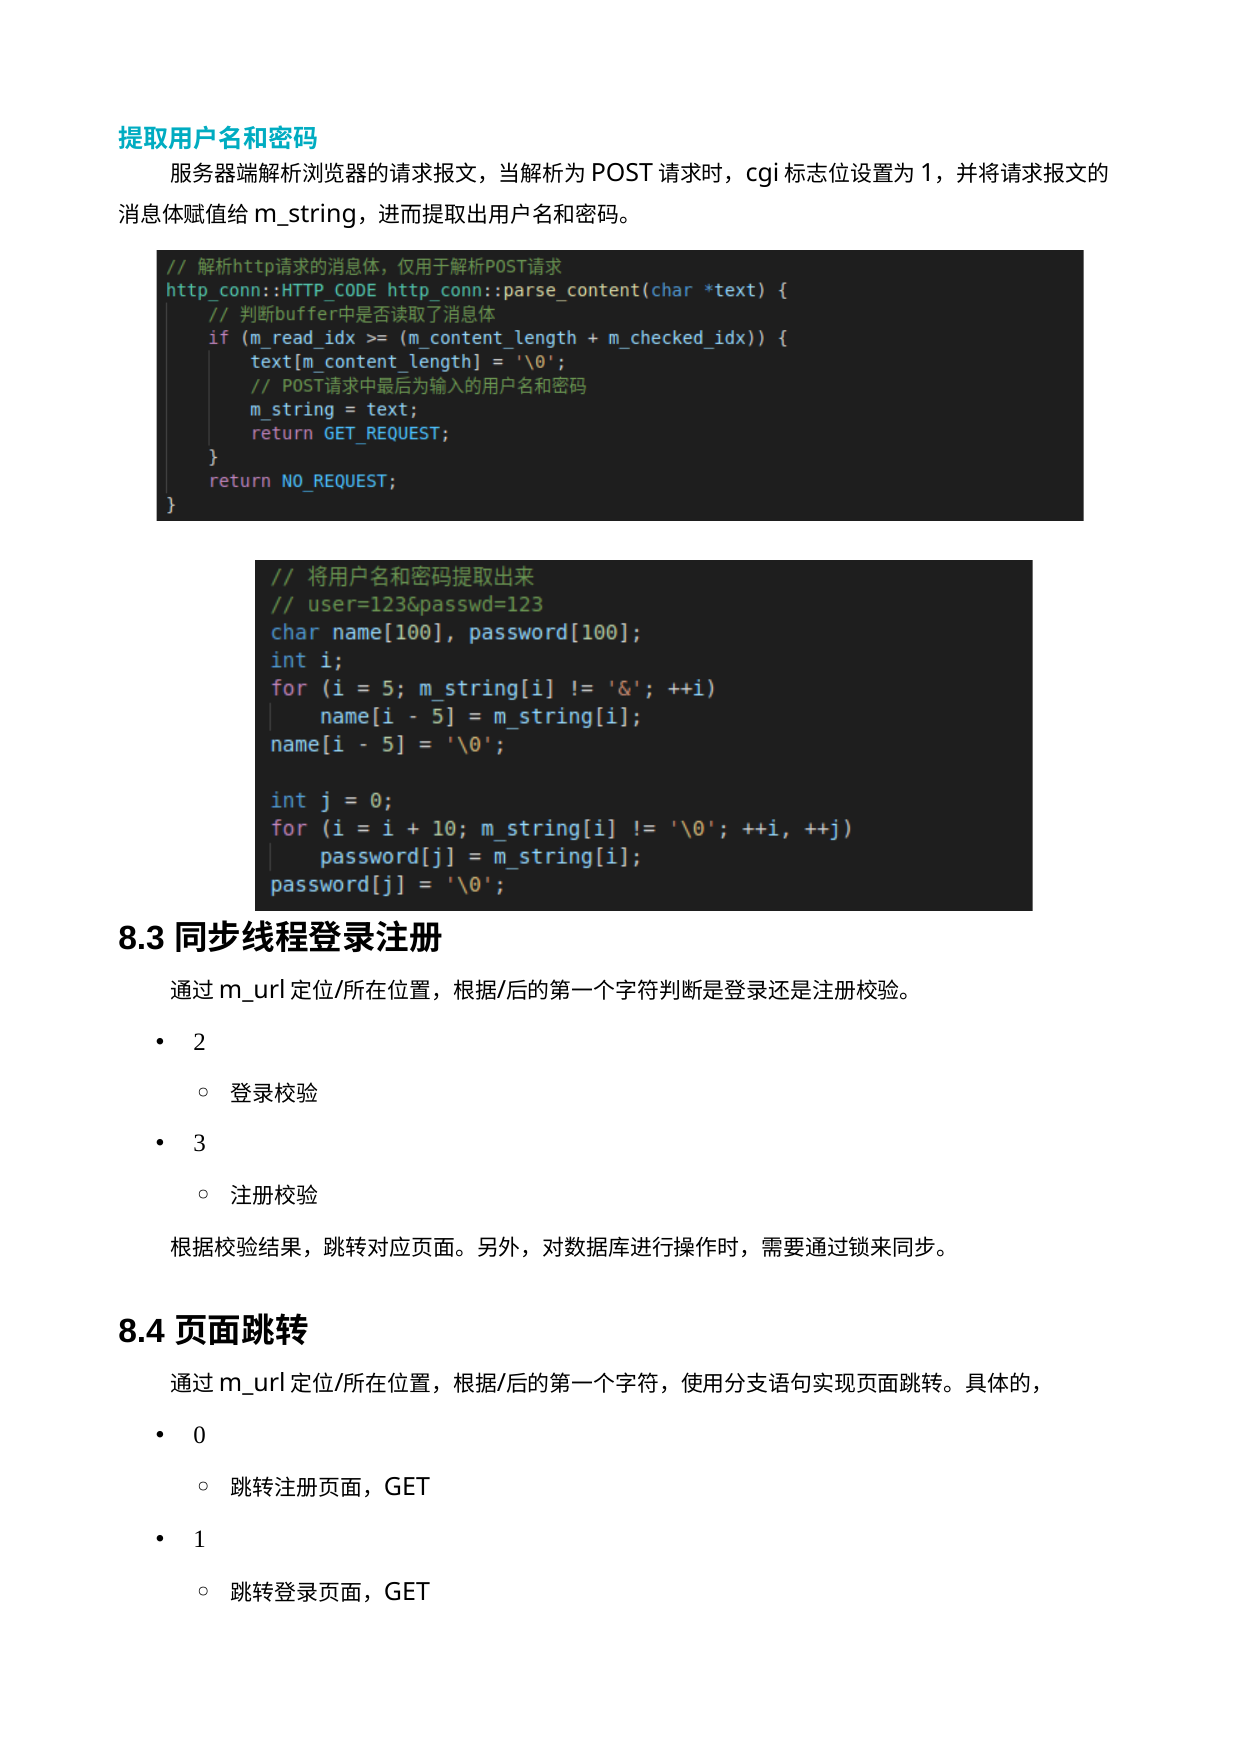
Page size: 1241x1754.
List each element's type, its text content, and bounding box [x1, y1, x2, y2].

list 0 [156, 1420, 1122, 1449]
list 登录校验 [193, 1076, 1122, 1108]
picture [255, 560, 1033, 911]
subtitle 提取用户名和密码 [118, 118, 1122, 154]
picture [156, 250, 1084, 521]
list 3 [156, 1128, 1122, 1157]
list 跳转登录页面，GET [193, 1573, 1122, 1607]
subtitle 8.4 页面跳转 [118, 1303, 1122, 1352]
list 注册校验 [193, 1178, 1122, 1209]
list 跳转注册页面，GET [193, 1469, 1122, 1503]
text 通过m_url定位/所在位置，根据/后的第一个字符判断是登录还是注册校验。 [118, 972, 1122, 1006]
list 2 [156, 1027, 1122, 1056]
text 服务器端解析浏览器的请求报文，当解析为POST请求时，cgi标志位设置为1，并将请求报文的消息体赋值给m_string，进而提取出用户名和密码。 [118, 154, 1122, 229]
text 通过m_url定位/所在位置，根据/后的第一个字符，使用分支语句实现页面跳转。具体的， [118, 1364, 1122, 1398]
list 1 [156, 1524, 1122, 1553]
text 根据校验结果，跳转对应页面。另外，对数据库进行操作时，需要通过锁来同步。 [118, 1230, 1122, 1262]
subtitle 8.3 同步线程登录注册 [118, 596, 1122, 959]
